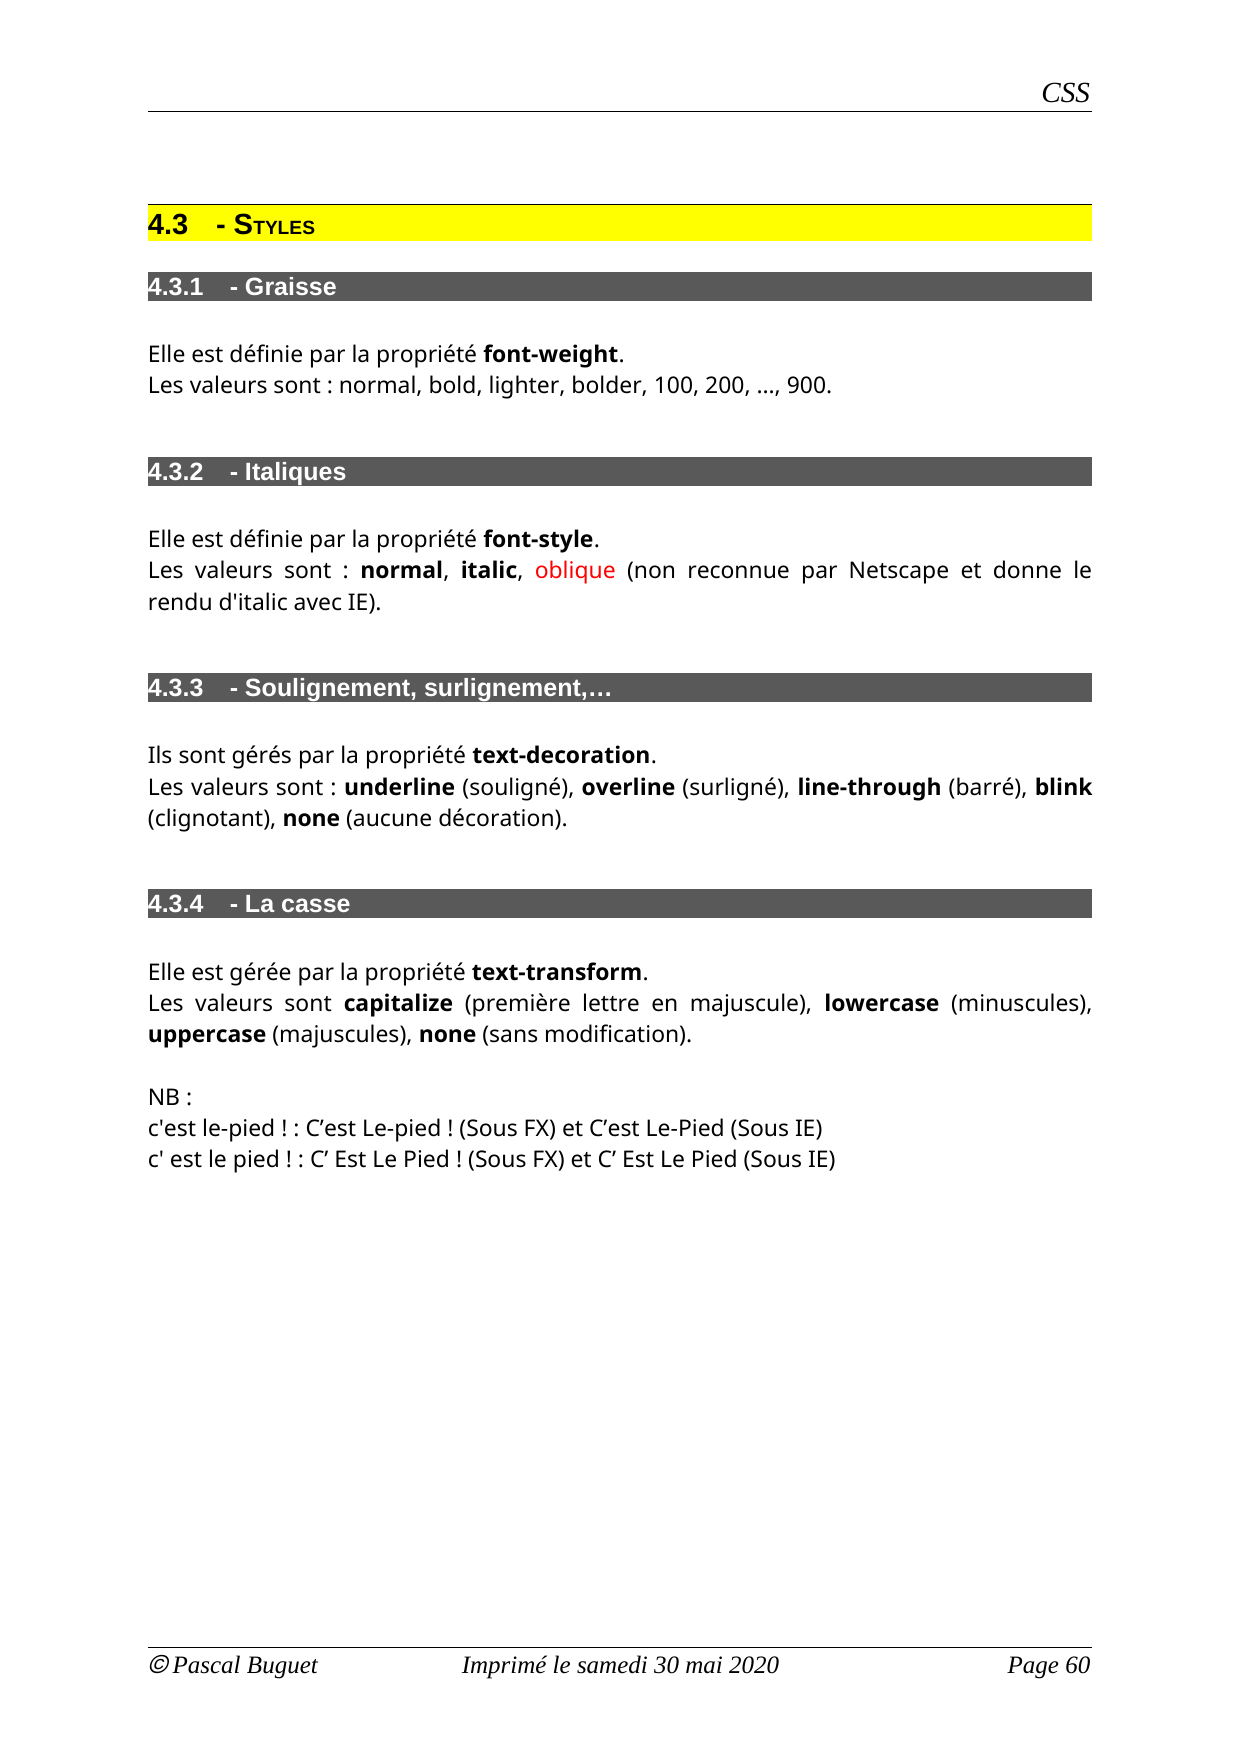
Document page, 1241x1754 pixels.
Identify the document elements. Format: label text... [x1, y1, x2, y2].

text Ils sont gérés par la propriété text-decoration. [148, 739, 1092, 771]
text NB : [148, 1081, 1092, 1112]
text Elle est gérée par la propriété text-transform. [148, 956, 1092, 987]
subtitle - Italiques [148, 457, 1092, 486]
text Les valeurs sont : underline (souligné), overline (surligné), line-through (barré), blink (clignotant), none (aucune décoration). [148, 771, 1092, 833]
text c'est le-pied ! : C’est Le-pied ! (Sous FX) et C’est Le-Pied (Sous IE) [148, 1112, 1092, 1143]
subtitle - La casse [148, 889, 1092, 918]
subtitle - Graisse [148, 272, 1092, 301]
text c' est le pied ! : C’ Est Le Pied ! (Sous FX) et C’ Est Le Pied (Sous IE) [148, 1143, 1092, 1174]
text Elle est définie par la propriété font-weight. [148, 338, 1092, 369]
text Les valeurs sont capitalize (première lettre en majuscule), lowercase (minuscules), uppercase (majuscules), none (sans modification). [148, 987, 1092, 1049]
subtitle - Soulignement, surlignement,… [148, 673, 1092, 702]
subtitle - Styles [148, 205, 1092, 241]
text Elle est définie par la propriété font-style. [148, 523, 1092, 554]
text Les valeurs sont : normal, italic, oblique (non reconnue par Netscape et donne le rendu d'italic avec IE). [148, 554, 1092, 617]
text Les valeurs sont : normal, bold, lighter, bolder, 100, 200, …, 900. [148, 369, 1092, 401]
